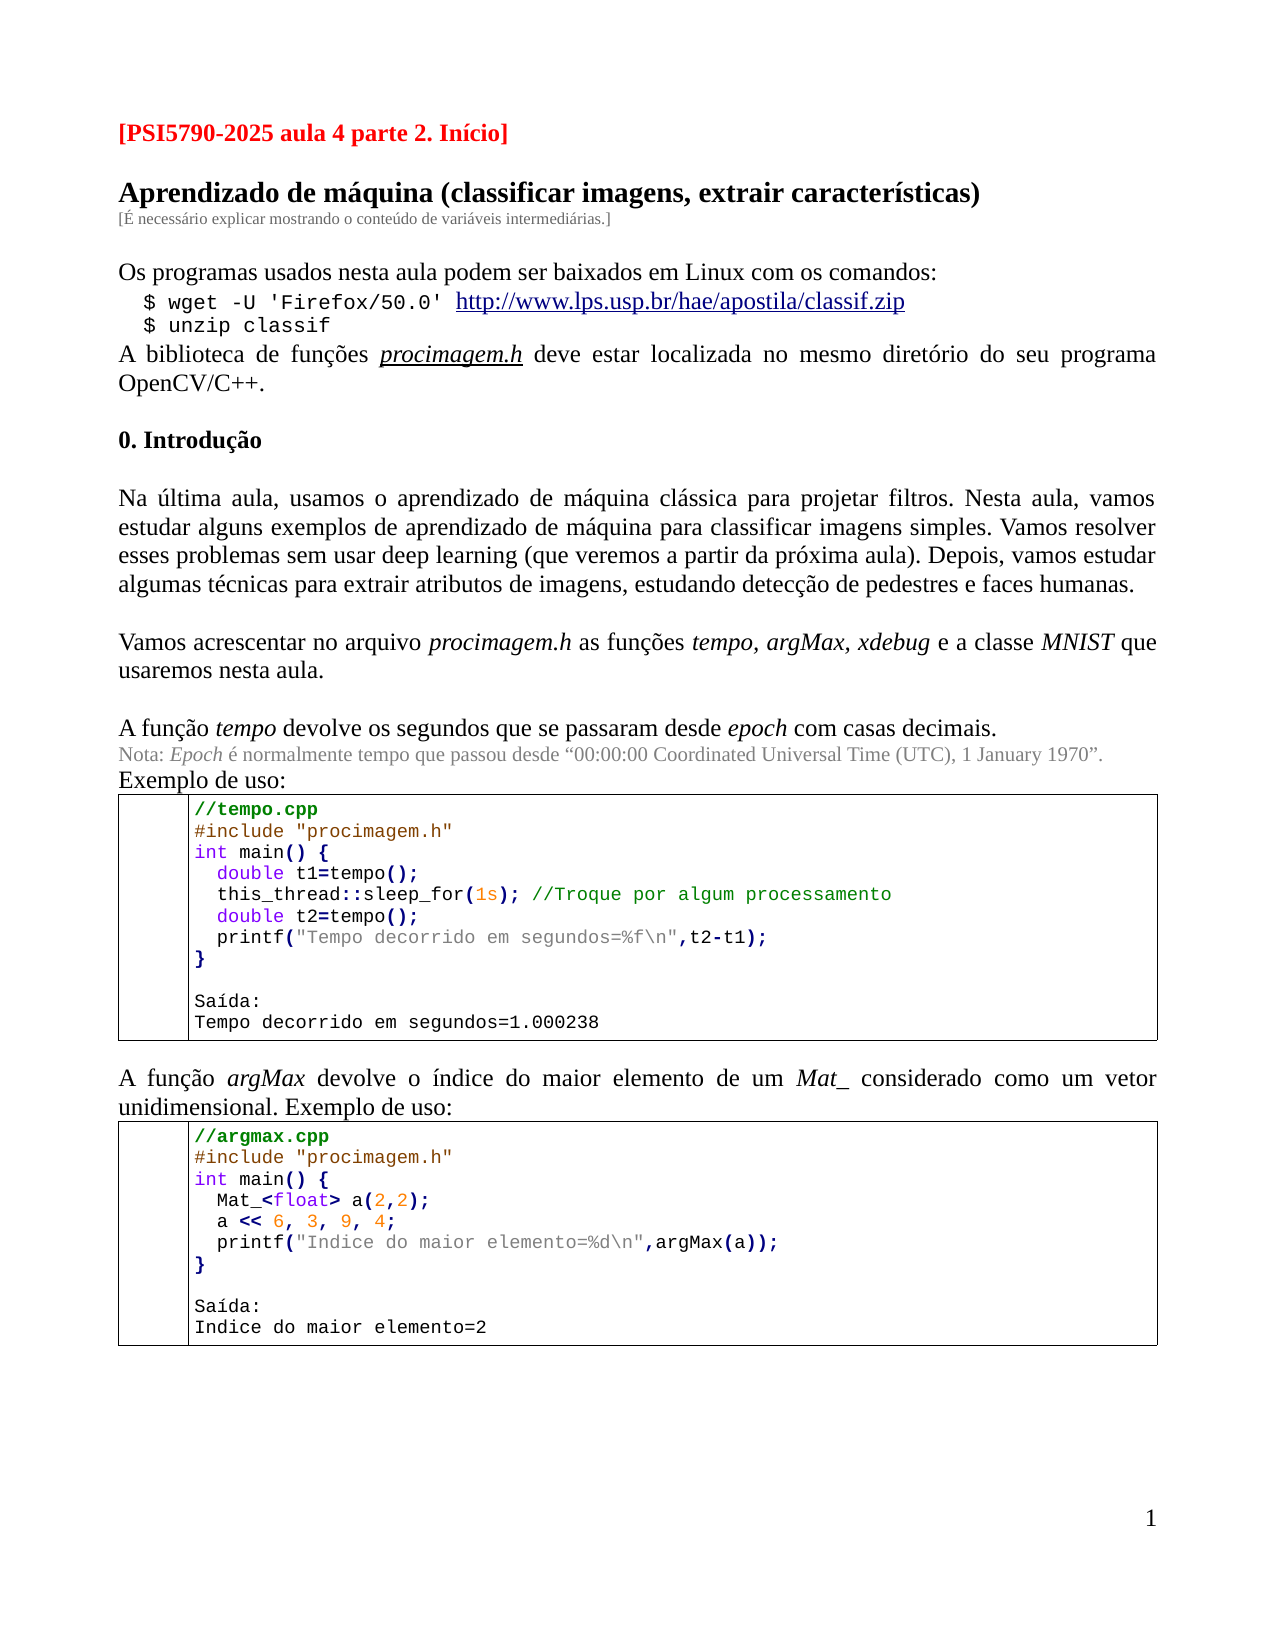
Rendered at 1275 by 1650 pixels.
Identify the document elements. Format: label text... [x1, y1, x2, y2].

table_header [119, 1122, 188, 1345]
text [PSI5790-2025 aula 4 parte 2. Início] [118, 118, 1157, 147]
text A biblioteca de funções procimagem.h deve estar localizada no mesmo diretório do seu programa OpenCV/C++. [118, 339, 1157, 397]
text A função argMax devolve o índice do maior elemento de um Mat_ considerado como um vetor unidimensional. Exemplo de uso: [118, 1063, 1157, 1121]
text $ wget -U 'Firefox/50.0' http://www.lps.usp.br/hae/apostila/classif.zip [118, 286, 1157, 315]
table_header //tempo.cpp #include "procimagem.h" int main() { double t1=tempo(); this_thread::sleep_for(1s); //Troque por algum processamento double t2=tempo(); printf("Tempo decorrido em segundos=%f\n",t2-t1); } Saída: Tempo decorrido em segundos=1.000238 [189, 795, 1157, 1040]
table_header [119, 795, 188, 1040]
text [É necessário explicar mostrando o conteúdo de variáveis intermediárias.] [118, 209, 1157, 228]
text Aprendizado de máquina (classificar imagens, extrair características) [118, 176, 1157, 209]
text Os programas usados nesta aula podem ser baixados em Linux com os comandos: [118, 257, 1157, 286]
text Exemplo de uso: [118, 766, 1157, 794]
text $ unzip classif [118, 315, 1157, 339]
text Nota: Epoch é normalmente tempo que passou desde “00:00:00 Coordinated Universal Time (UTC), 1 January 1970”. [118, 742, 1157, 766]
text Vamos acrescentar no arquivo procimagem.h as funções tempo, argMax, xdebug e a classe MNIST que usaremos nesta aula. [118, 627, 1157, 684]
text 0. Introdução [118, 425, 1157, 454]
text A função tempo devolve os segundos que se passaram desde epoch com casas decimais. [118, 713, 1157, 742]
text Na última aula, usamos o aprendizado de máquina clássica para projetar filtros. Nesta aula, vamos estudar alguns exemplos de aprendizado de máquina para classificar imagens simples. Vamos resolver esses problemas sem usar deep learning (que veremos a partir da próxima aula). Depois, vamos estudar algumas técnicas para extrair atributos de imagens, estudando detecção de pedestres e faces humanas. [118, 483, 1157, 598]
table_header //argmax.cpp #include "procimagem.h" int main() { Mat_<float> a(2,2); a << 6, 3, 9, 4; printf("Indice do maior elemento=%d\n",argMax(a)); } Saída: Indice do maior elemento=2 [189, 1122, 1157, 1345]
